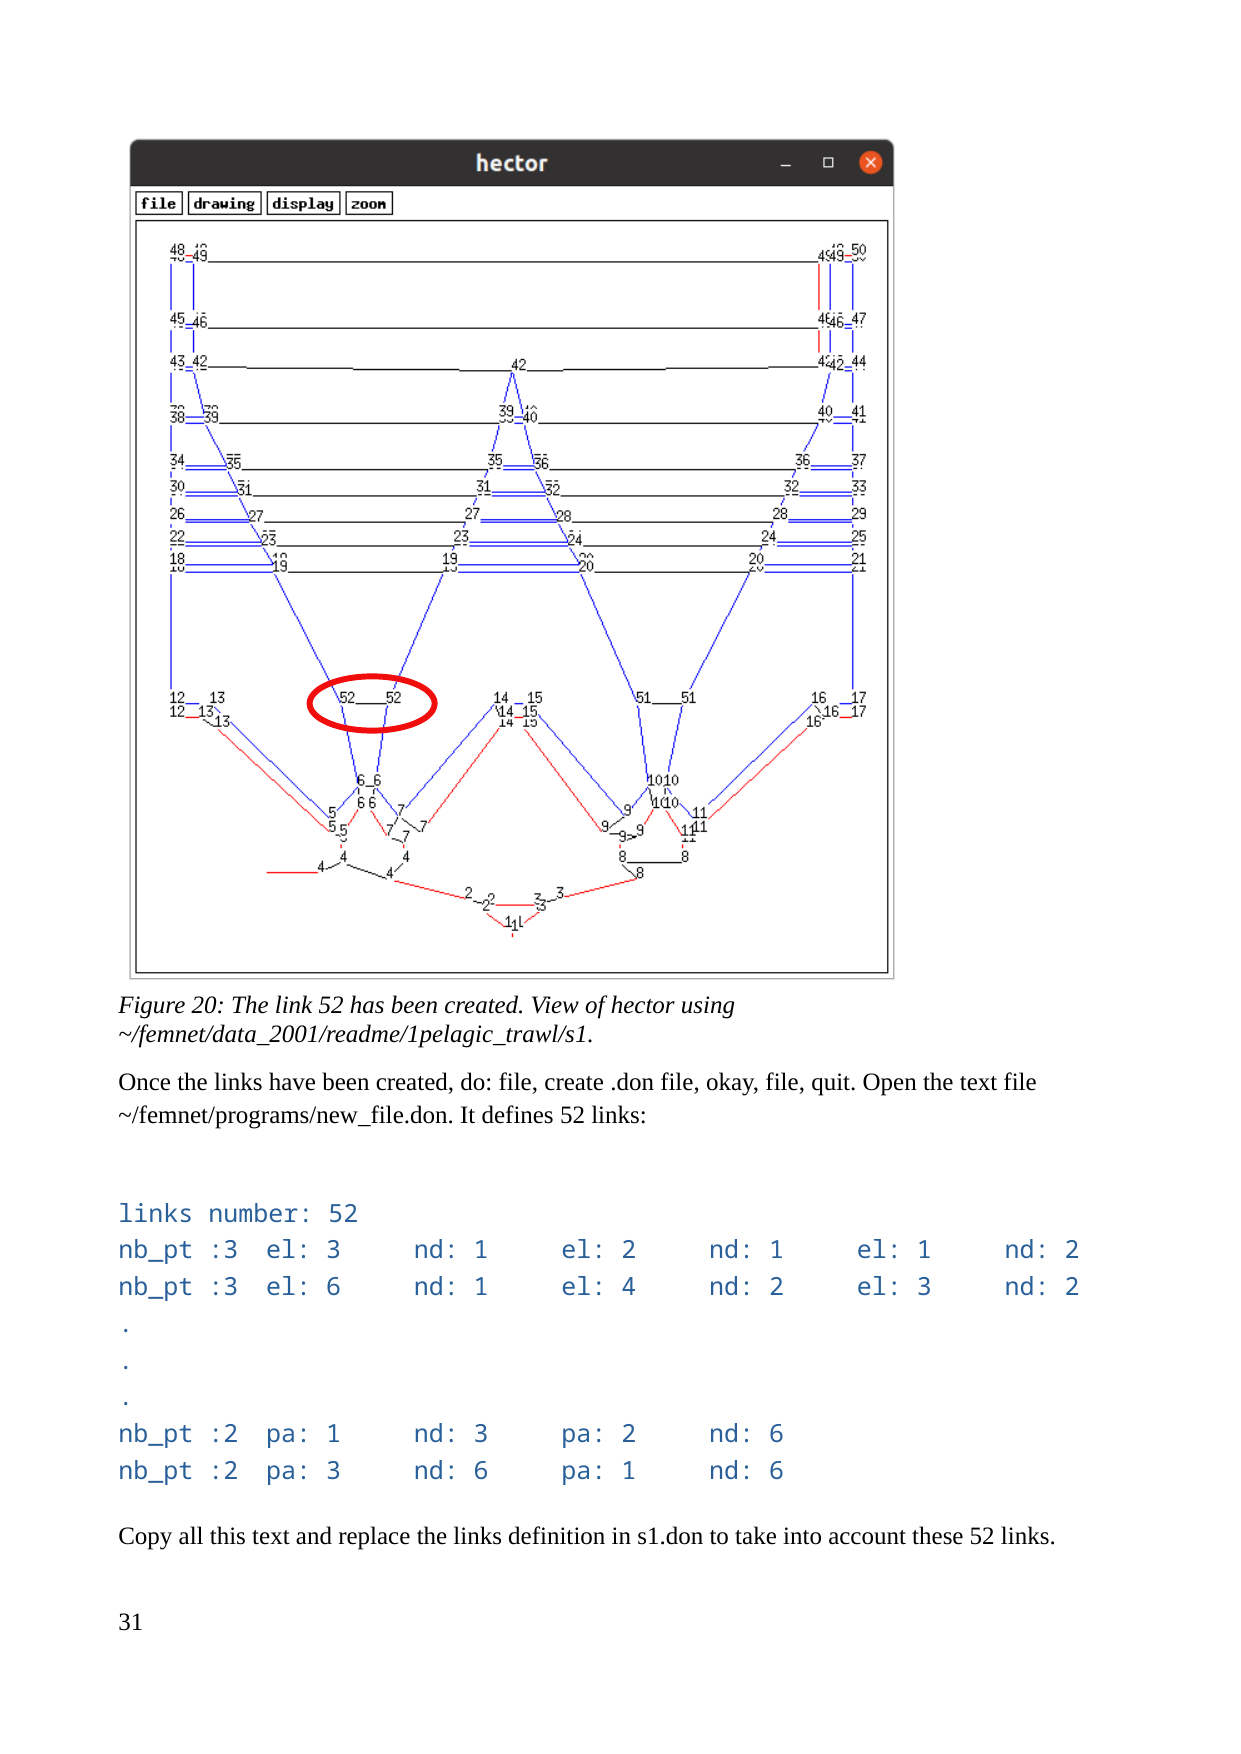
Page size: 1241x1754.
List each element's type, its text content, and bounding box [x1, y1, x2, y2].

text nb_pt :3 el: 6 nd: 1 el: 4 nd: 2 el: 3 nd: 2 [118, 1269, 1122, 1303]
text . [118, 1306, 1122, 1339]
text Once the links have been created, do: file, create .don file, okay, file, quit. Open the text file ~/femnet/programs/new_file.don. It defines 52 links: [118, 1067, 1122, 1129]
text . [118, 1379, 1122, 1413]
text . [118, 1342, 1122, 1376]
picture [118, 130, 906, 991]
text Figure 20: The link 52 has been created. View of hector using ~/femnet/data_2001/readme/1pelagic_trawl/s1. [118, 991, 906, 1048]
text links number: 52 [118, 1195, 1122, 1229]
text Copy all this text and replace the links definition in s1.don to take into account these 52 links. [118, 1521, 1122, 1549]
text nb_pt :2 pa: 1 nd: 3 pa: 2 nd: 6 [118, 1416, 1122, 1450]
text nb_pt :3 el: 3 nd: 1 el: 2 nd: 1 el: 1 nd: 2 [118, 1232, 1122, 1266]
text nb_pt :2 pa: 3 nd: 6 pa: 1 nd: 6 [118, 1453, 1122, 1487]
